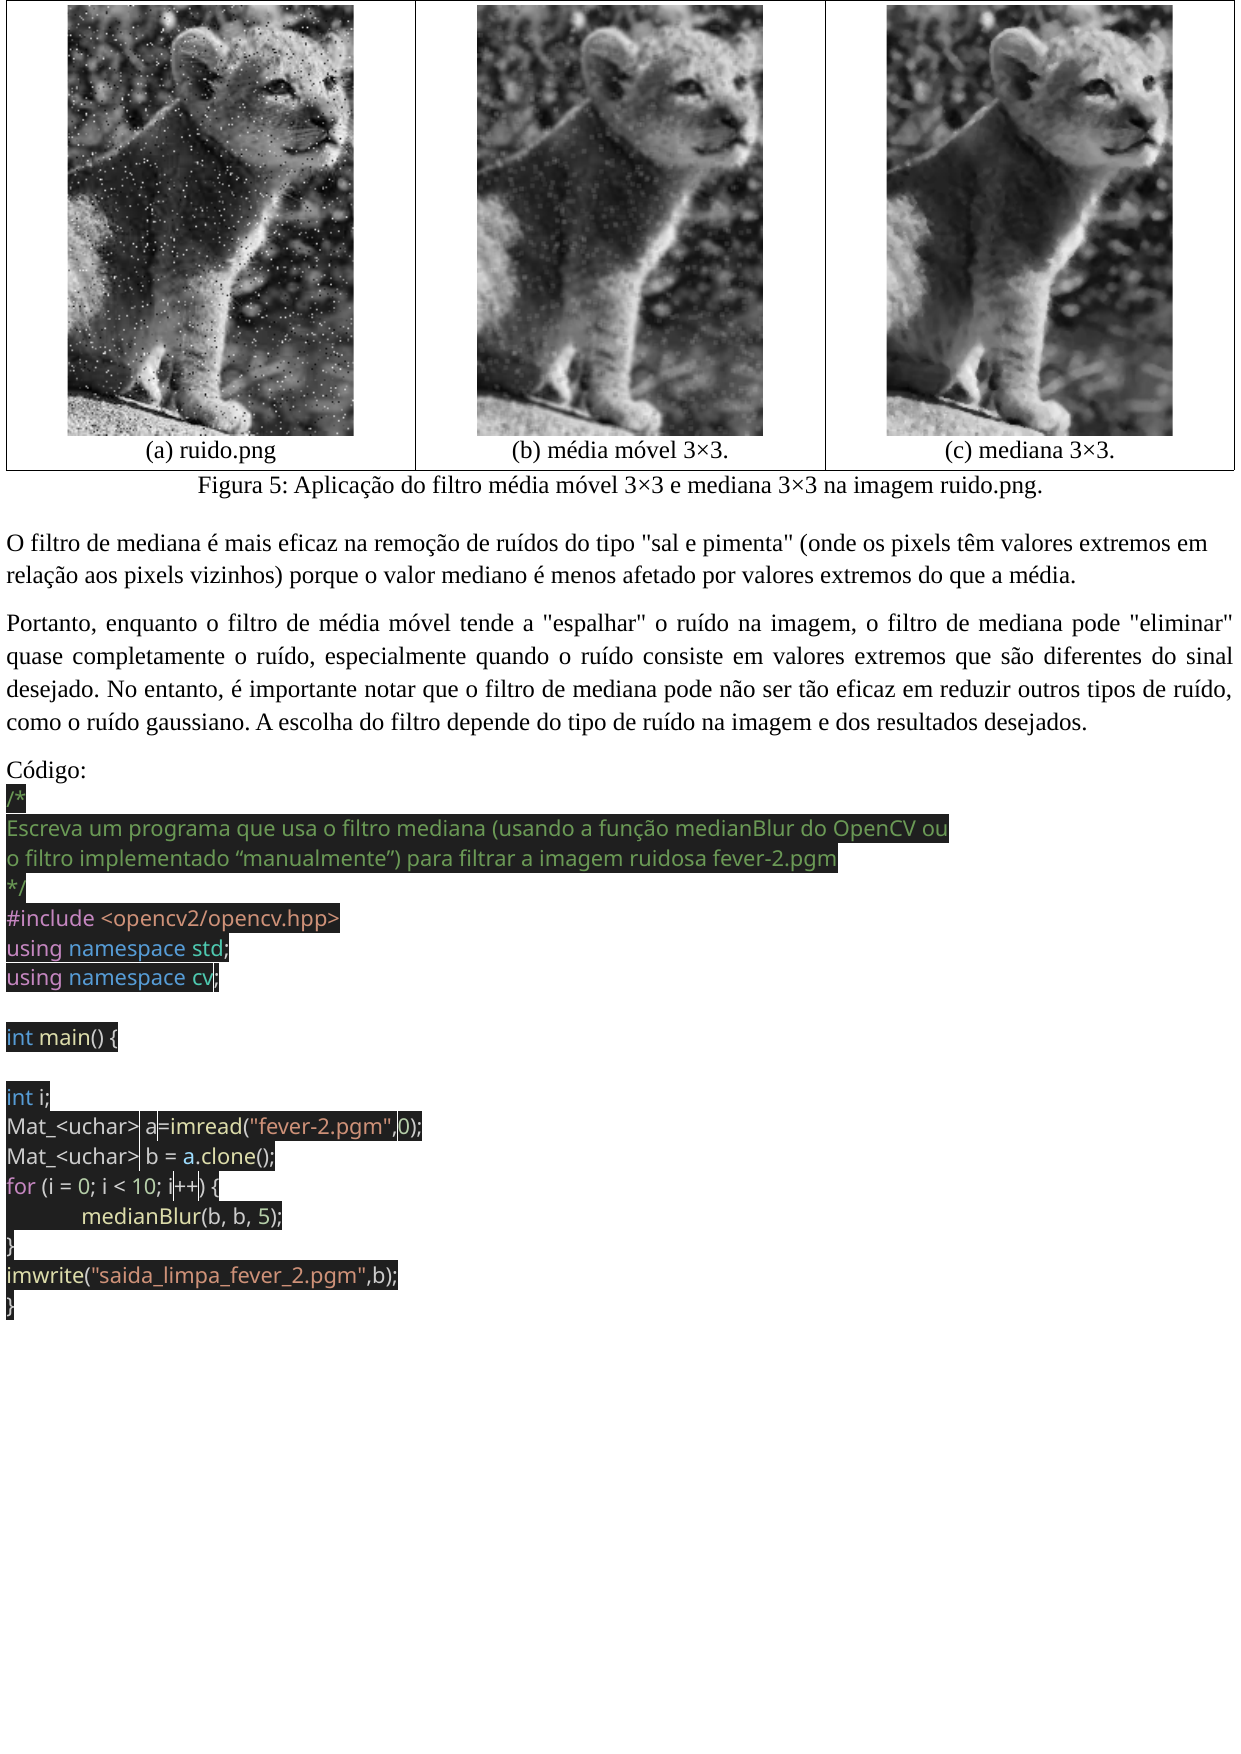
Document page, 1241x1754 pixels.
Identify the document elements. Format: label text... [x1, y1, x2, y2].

text */ [6, 873, 1234, 903]
text imwrite("saida_limpa_fever_2.pgm",b); [6, 1260, 1234, 1290]
text using namespace std; [6, 933, 1234, 962]
text int i; [6, 1081, 1234, 1111]
picture [67, 5, 354, 436]
table_header (a) ruido.png [7, 1, 415, 470]
text for (i = 0; i < 10; i++) { [6, 1171, 1234, 1201]
text Portanto, enquanto o filtro de média móvel tende a "espalhar" o ruído na imagem, o filtro de mediana pode "eliminar" quase completamente o ruído, especialmente quando o ruído consiste em valores extremos que são diferentes do sinal desejado. No entanto, é importante notar que o filtro de mediana pode não ser tão eficaz em reduzir outros tipos de ruído, como o ruído gaussiano. A escolha do filtro depende do tipo de ruído na imagem e dos resultados desejados. [6, 608, 1234, 736]
table_header (b) média móvel 3×3. [416, 1, 825, 470]
text medianBlur(b, b, 5); [6, 1201, 1234, 1230]
text int main() { [6, 1022, 1234, 1052]
picture [477, 5, 763, 436]
text using namespace cv; [6, 962, 1234, 992]
text #include <opencv2/opencv.hpp> [6, 903, 1234, 933]
text O filtro de mediana é mais eficaz na remoção de ruídos do tipo "sal e pimenta" (onde os pixels têm valores extremos em relação aos pixels vizinhos) porque o valor mediano é menos afetado por valores extremos do que a média. [6, 528, 1234, 589]
picture [886, 5, 1173, 436]
text Mat_<uchar> b = a.clone(); [6, 1141, 1234, 1171]
text } [6, 1230, 1234, 1260]
text Figura 5: Aplicação do filtro média móvel 3×3 e mediana 3×3 na imagem ruido.png. [6, 471, 1234, 499]
table_header (c) mediana 3×3. [826, 1, 1234, 470]
text } [6, 1290, 1234, 1320]
text Mat_<uchar> a=imread("fever-2.pgm",0); [6, 1111, 1234, 1141]
text Escreva um programa que usa o filtro mediana (usando a função medianBlur do OpenCV ou [6, 813, 1234, 843]
text o filtro implementado “manualmente”) para filtrar a imagem ruidosa fever-2.pgm [6, 843, 1234, 873]
text /* [6, 784, 1234, 813]
text Código: [6, 755, 1234, 784]
